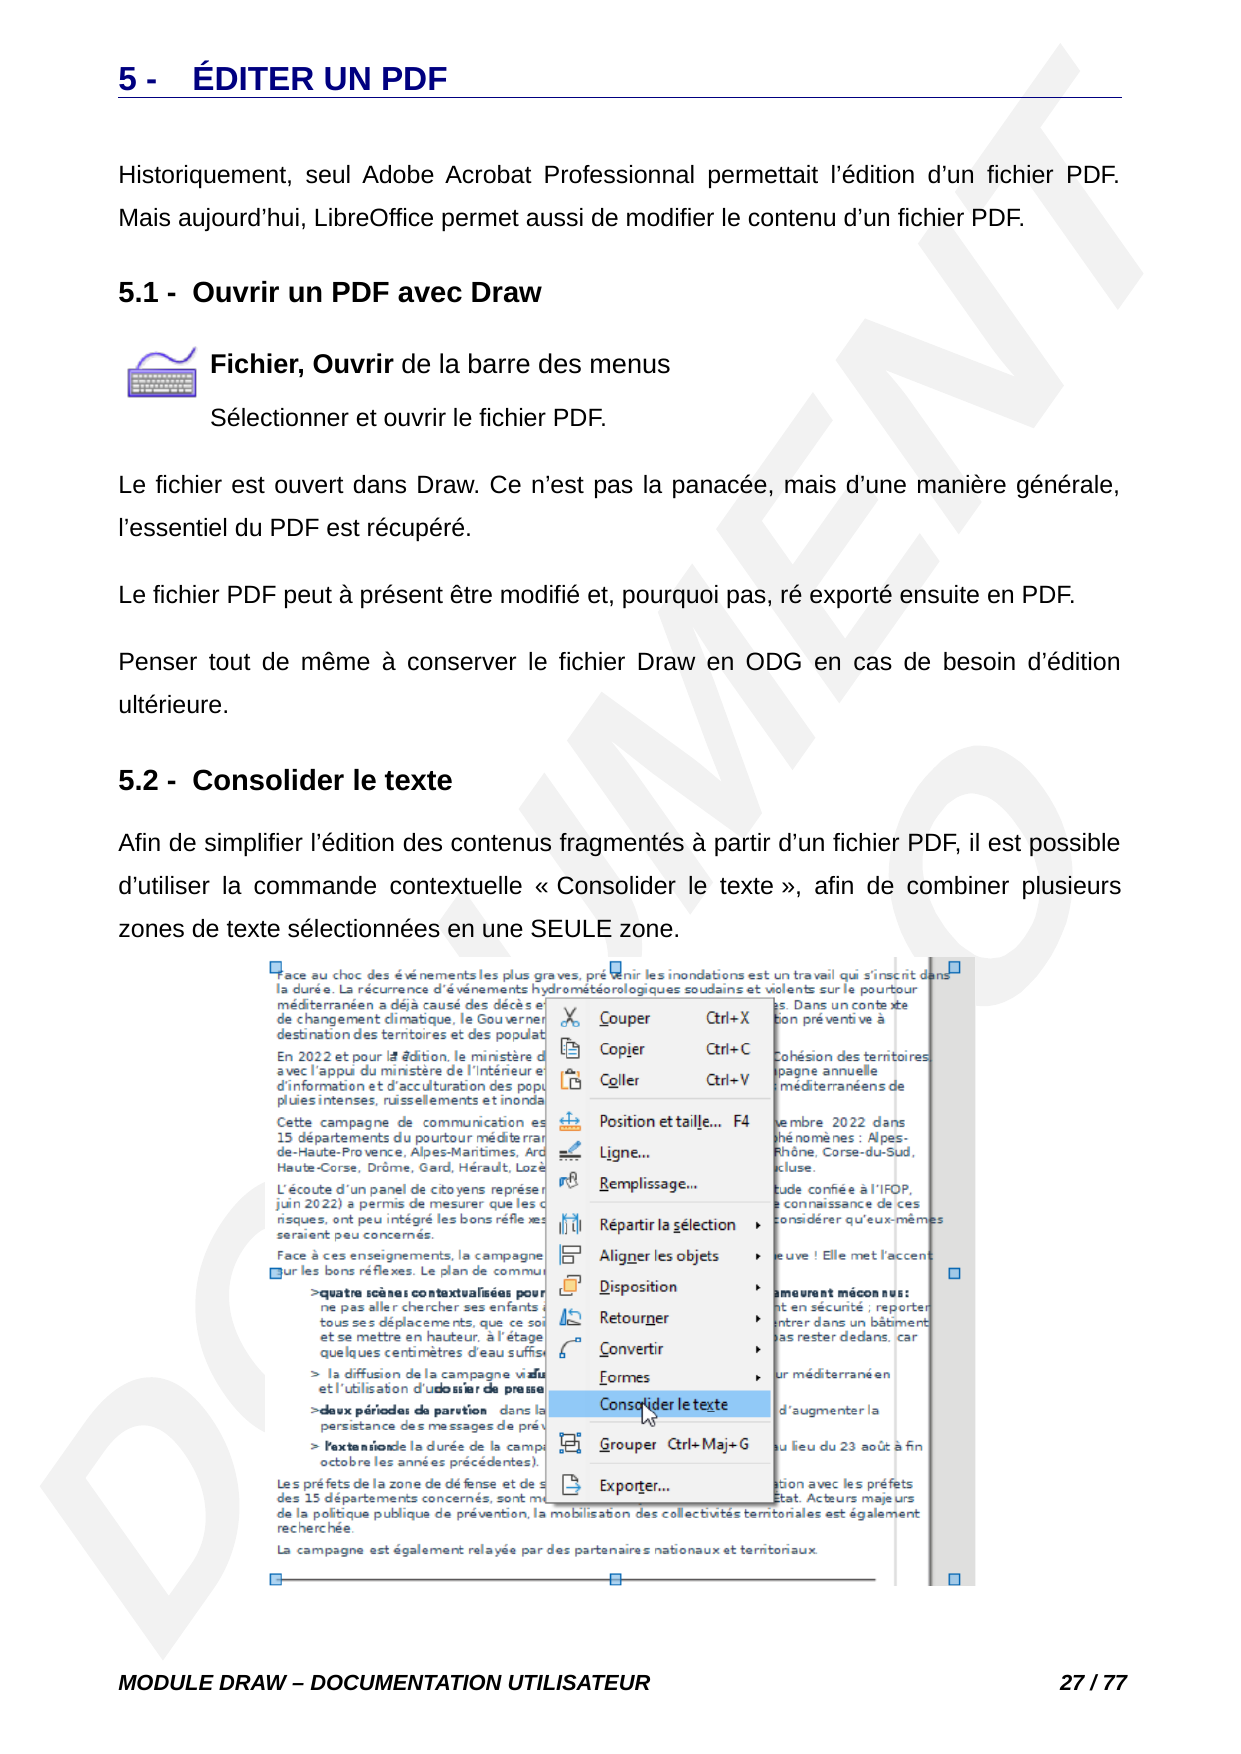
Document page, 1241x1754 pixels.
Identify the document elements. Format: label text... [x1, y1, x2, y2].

subtitle Éditer un PDF [118, 59, 1122, 97]
subtitle Consolider le texte [118, 762, 1122, 796]
subtitle Ouvrir un PDF avec Draw [118, 275, 1122, 309]
text Fichier, Ouvrir de la barre des menus [198, 348, 1122, 380]
text Sélectionner et ouvrir le fichier PDF. [118, 403, 1122, 432]
text Le fichier est ouvert dans Draw. Ce n’est pas la panacée, mais d’une manière générale, l’essentiel du PDF est récupéré. [118, 470, 1122, 542]
text Le fichier PDF peut à présent être modifié et, pourquoi pas, ré exporté ensuite en PDF. [118, 580, 1122, 609]
text Afin de simplifier l’édition des contenus fragmentés à partir d’un fichier PDF, il est possible d’utiliser la commande contextuelle « Consolider le texte », afin de combiner plusieurs zones de texte sélectionnées en une SEULE zone. [118, 828, 1122, 943]
picture [123, 336, 198, 411]
text Historiquement, seul Adobe Acrobat Professionnal permettait l’édition d’un fichier PDF. Mais aujourd’hui, LibreOffice permet aussi de modifier le contenu d’un fichier PDF. [118, 160, 1122, 232]
text Penser tout de même à conserver le fichier Draw en ODG en cas de besoin d’édition ultérieure. [118, 647, 1122, 719]
picture [265, 957, 976, 1586]
